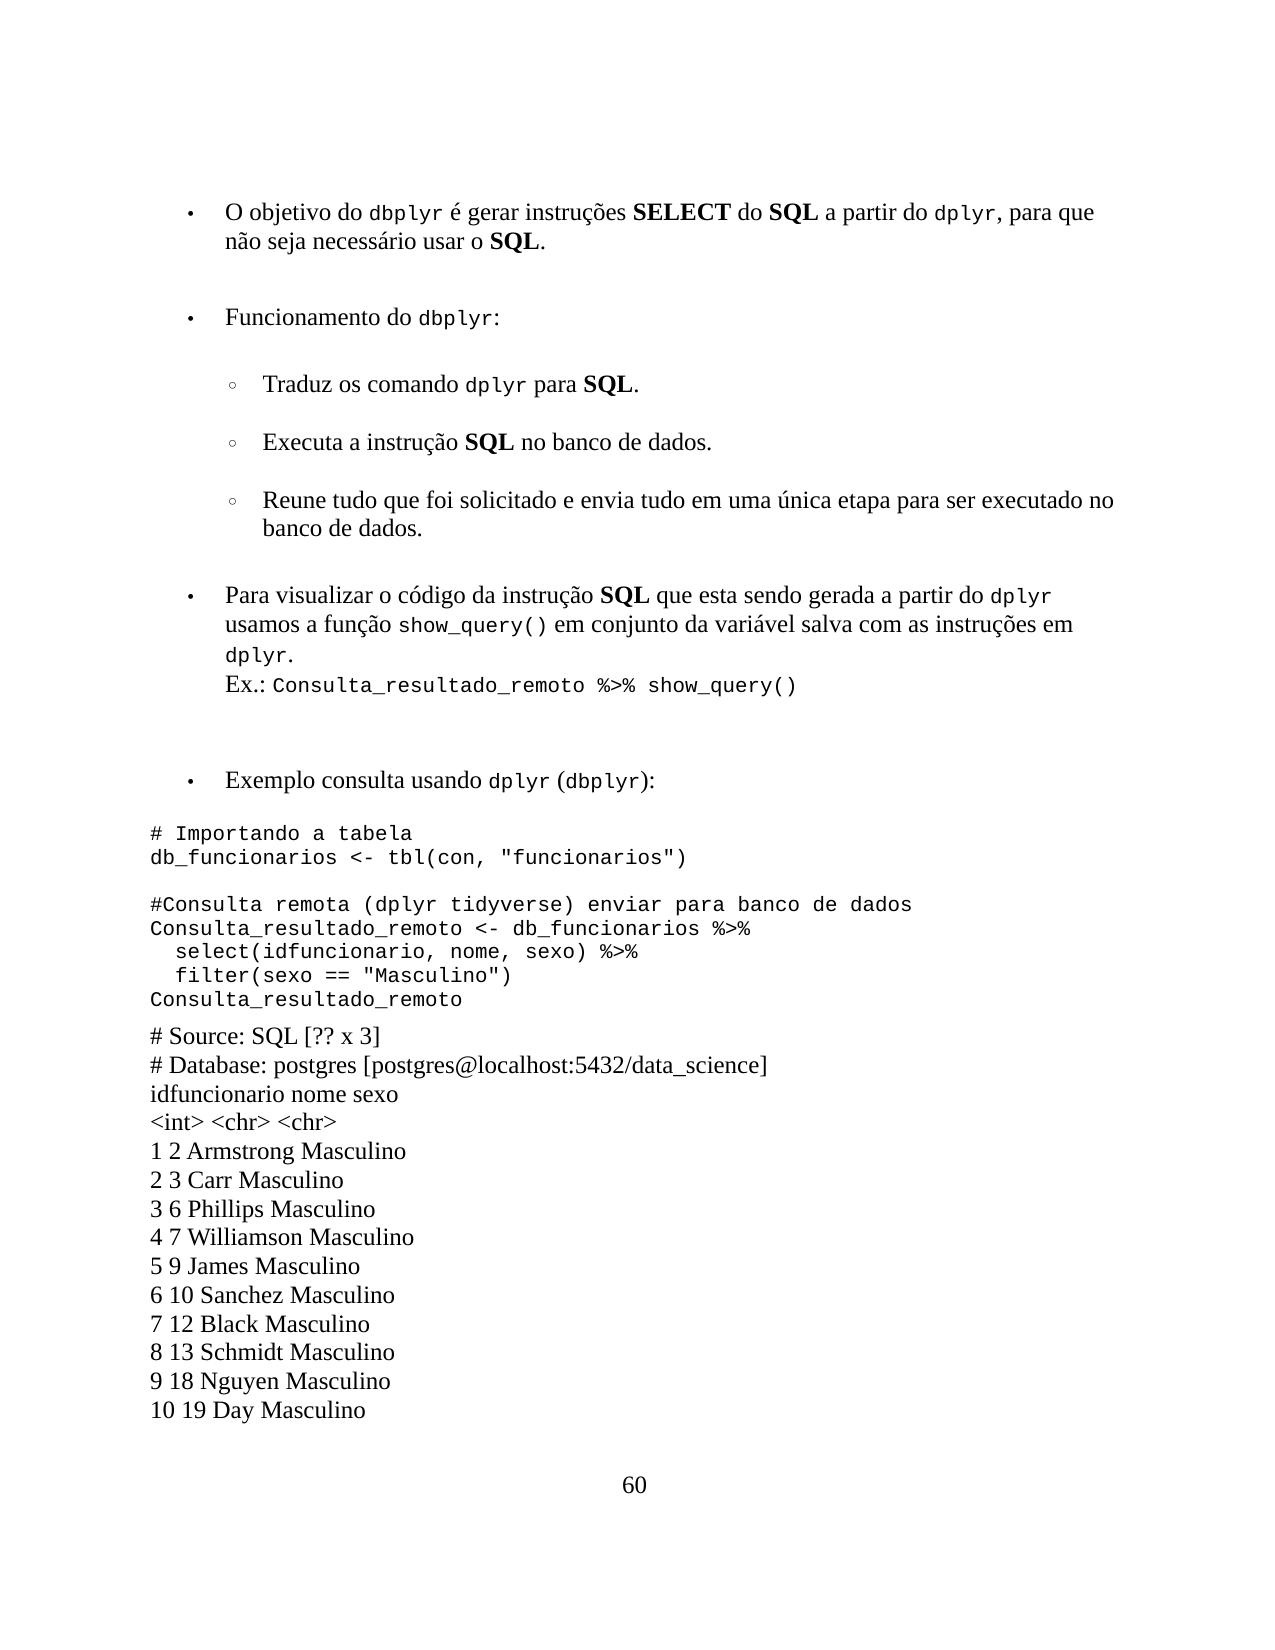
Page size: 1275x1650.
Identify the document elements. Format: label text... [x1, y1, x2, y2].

text filter(sexo == "Masculino") [150, 965, 1125, 989]
text Consulta_resultado_remoto <- db_funcionarios %>% [150, 918, 1125, 941]
list Para visualizar o código da instrução SQL que esta sendo gerada a partir do dplyr usamos a função show_query() em conjunto da variável salva com as instruções em dplyr. Ex.: Consulta_resultado_remoto %>% show_query() [187, 580, 1125, 727]
text # Source: SQL [?? x 3] # Database: postgres [postgres@localhost:5432/data_science] idfuncionario nome sexo <int> <chr> <chr> 1 2 Armstrong Masculino 2 3 Carr Masculino 3 6 Phillips Masculino 4 7 Williamson Masculino 5 9 James Masculino 6 10 Sanchez Masculino 7 12 Black Masculino 8 13 Schmidt Masculino 9 18 Nguyen Masculino 10 19 Day Masculino [150, 1021, 1125, 1424]
list Executa a instrução SQL no banco de dados. [225, 427, 1125, 485]
list O objetivo do dbplyr é gerar instruções SELECT do SQL a partir do dplyr, para que não seja necessário usar o SQL. [187, 197, 1125, 284]
text #Consulta remota (dplyr tidyverse) enviar para banco de dados [150, 894, 1125, 918]
list Funcionamento do dbplyr: [187, 302, 1125, 360]
text Consulta_resultado_remoto [150, 989, 1125, 1012]
list [187, 150, 1125, 179]
text select(idfuncionario, nome, sexo) %>% [150, 941, 1125, 965]
text db_funcionarios <- tbl(con, "funcionarios") [150, 847, 1125, 870]
list Traduz os comando dplyr para SQL. [225, 369, 1125, 427]
list Exemplo consulta usando dplyr (dbplyr): [187, 765, 1125, 823]
text # Importando a tabela [150, 823, 1125, 847]
list Reune tudo que foi solicitado e envia tudo em uma única etapa para ser executado no banco de dados. [225, 485, 1125, 571]
